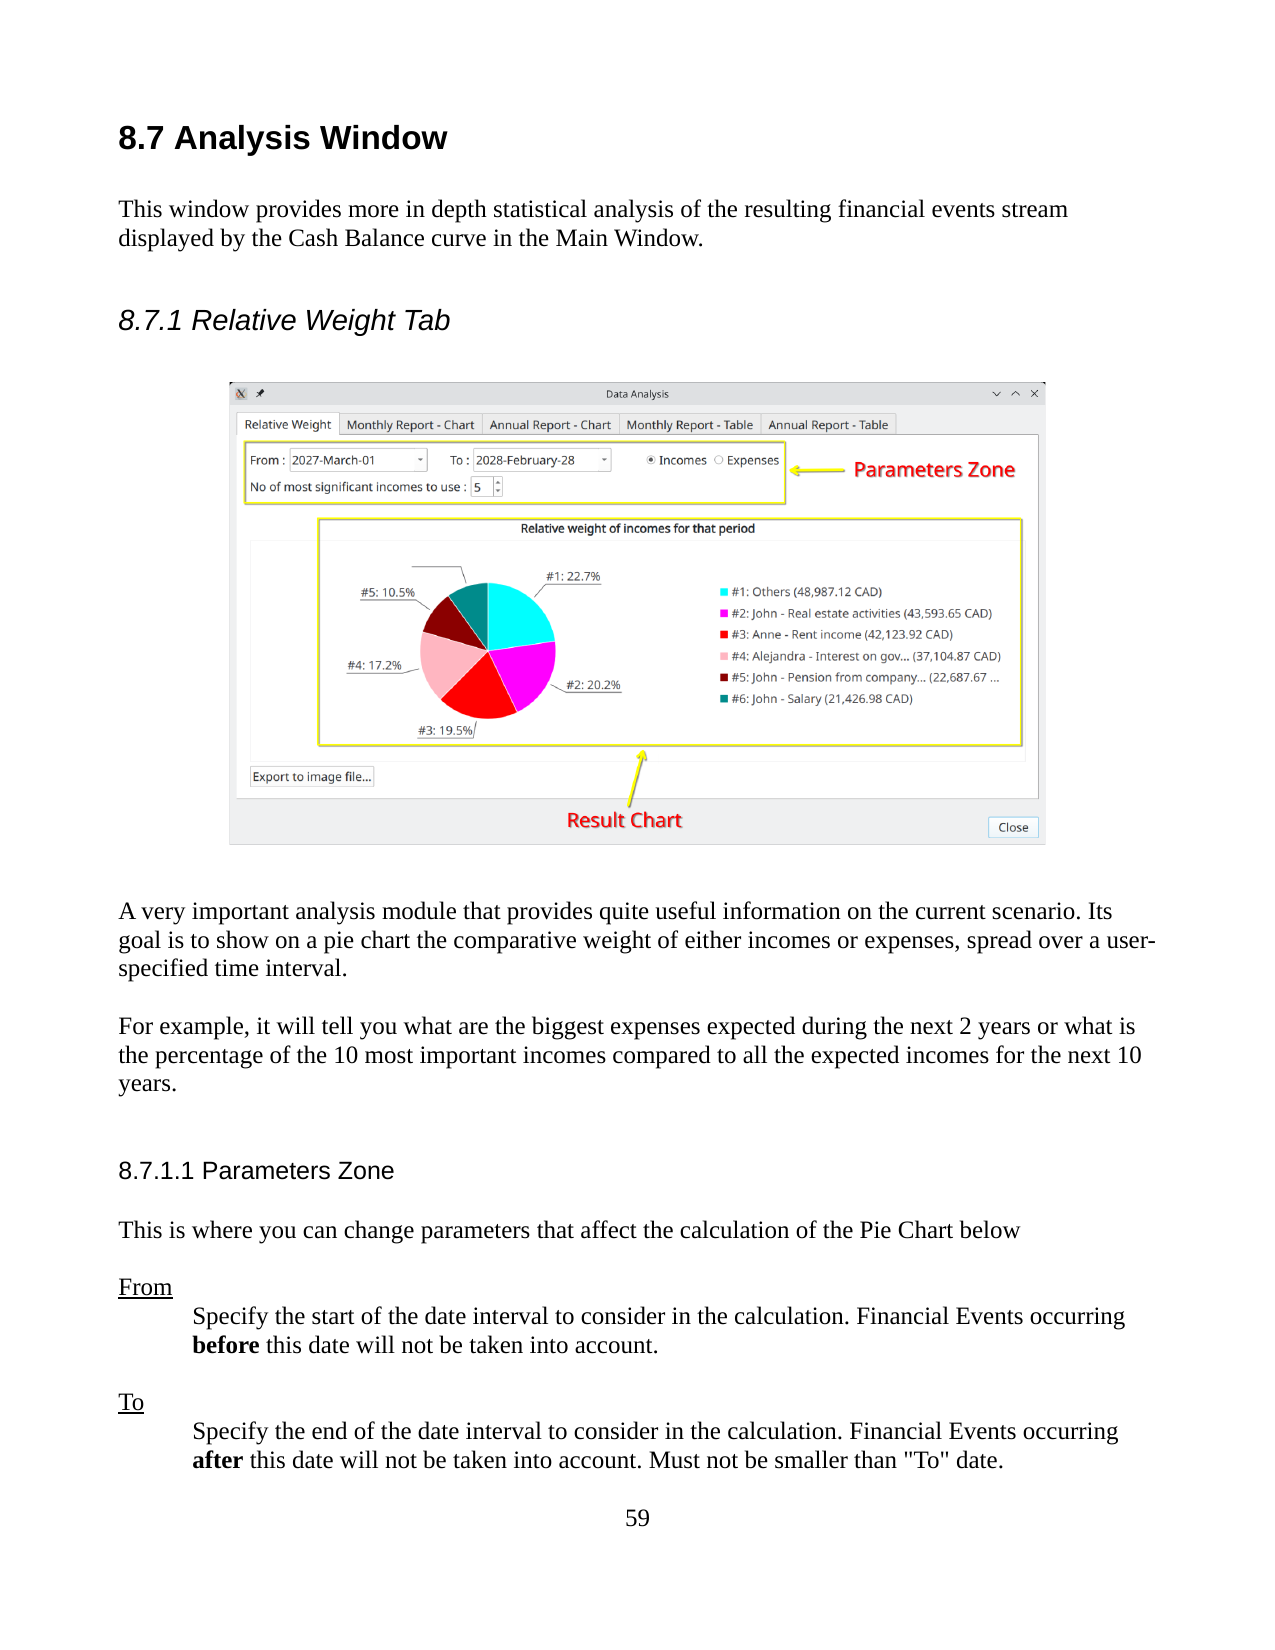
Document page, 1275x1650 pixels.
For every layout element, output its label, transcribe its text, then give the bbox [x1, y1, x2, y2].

text A very important analysis module that provides quite useful information on the current scenario. Its goal is to show on a pie chart the comparative weight of either incomes or expenses, spread over a user-specified time interval. [118, 896, 1157, 982]
picture [229, 382, 1046, 845]
text For example, it will tell you what are the biggest expenses expected during the next 2 years or what is the percentage of the 10 most important incomes compared to all the expected incomes for the next 10 years. [118, 1011, 1157, 1097]
text This window provides more in depth statistical analysis of the resulting financial events stream displayed by the Cash Balance curve in the Main Window. [118, 194, 1157, 252]
text This is where you can change parameters that affect the calculation of the Pie Chart below [118, 1215, 1157, 1243]
subtitle Parameters Zone [118, 1156, 1157, 1185]
text From [118, 1272, 1157, 1301]
text Specify the end of the date interval to consider in the calculation. Financial Events occurring after this date will not be taken into account. Must not be smaller than "To" date. [192, 1416, 1157, 1473]
subtitle Relative Weight Tab [118, 303, 1157, 336]
subtitle Analysis Window [118, 118, 1157, 157]
text Specify the start of the date interval to consider in the calculation. Financial Events occurring before this date will not be taken into account. [192, 1301, 1157, 1358]
text To [118, 1387, 1157, 1416]
